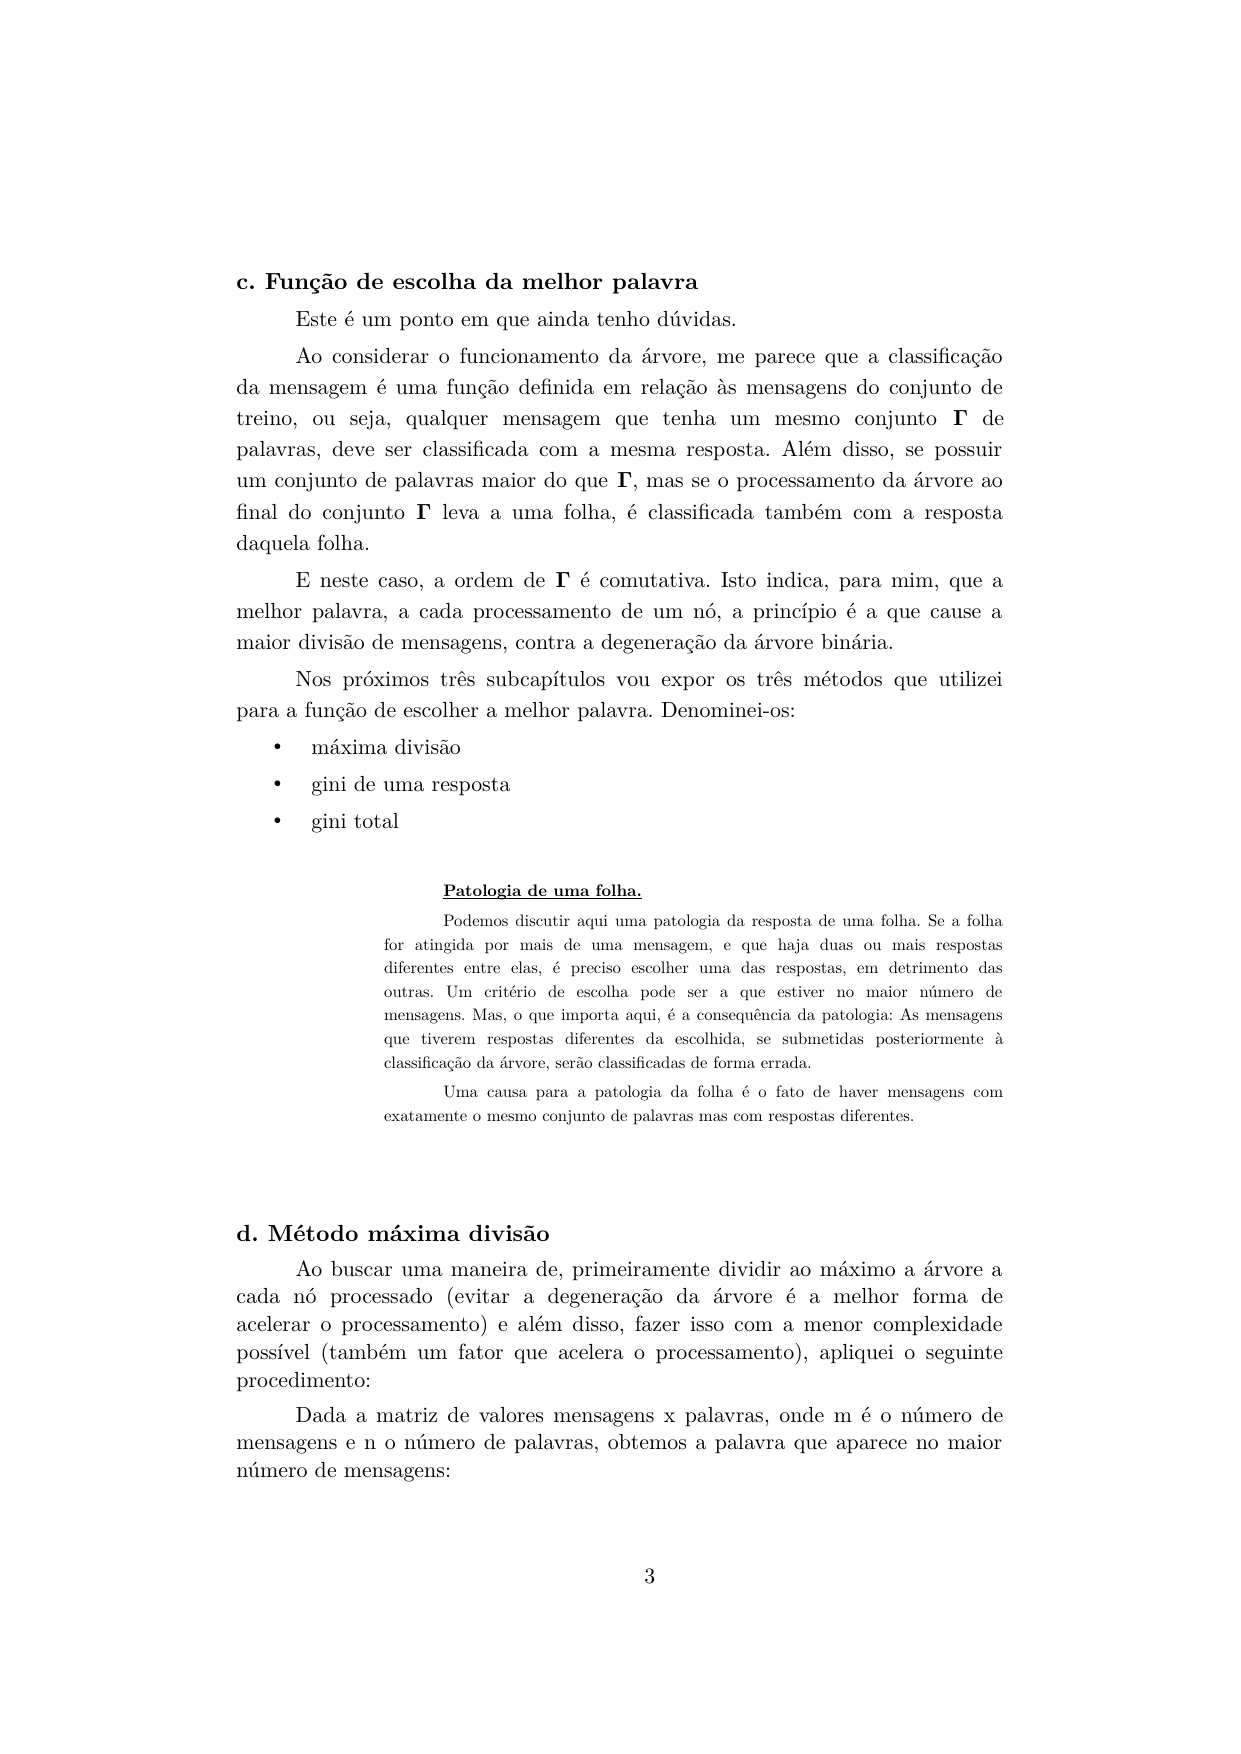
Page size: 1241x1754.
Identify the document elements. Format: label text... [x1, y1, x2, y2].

text Podemos discutir aqui uma patologia da resposta de uma folha. Se a folha for atingida por mais de uma mensagem, e que haja duas ou mais respostas diferentes entre elas, é preciso escolher uma das respostas, em detrimento das outras. Um critério de escolha pode ser a que estiver no maior número de mensagens. Mas, o que importa aqui, é a consequência da patologia: As mensagens que tiverem respostas diferentes da escolhida, se submetidas posteriormente à classificação da árvore, serão classificadas de forma errada. [384, 907, 1004, 1073]
text Ao considerar o funcionamento da árvore, me parece que a classificação da mensagem é uma função definida em relação às mensagens do conjunto de treino, ou seja, qualquer mensagem que tenha um mesmo conjunto Γ de palavras, deve ser classificada com a mesma resposta. Além disso, se possuir um conjunto de palavras maior do que Γ, mas se o processamento da árvore ao final do conjunto Γ leva a uma folha, é classificada também com a resposta daquela folha. [236, 339, 1004, 557]
subtitle Método máxima divisão [236, 1218, 1004, 1248]
text Uma causa para a patologia da folha é o fato de haver mensagens com exatamente o mesmo conjunto de palavras mas com respostas diferentes. [384, 1079, 1004, 1126]
text Dada a matriz de valores mensagens x palavras, onde m é o número de mensagens e n o número de palavras, obtemos a palavra que aparece no maior número de mensagens: [236, 1400, 1004, 1484]
subtitle Função de escolha da melhor palavra [236, 266, 1004, 296]
text Este é um ponto em que ainda tenho dúvidas. [236, 302, 1004, 333]
list gini de uma resposta [274, 767, 1004, 798]
text Patologia de uma folha. [384, 878, 1004, 902]
text Ao buscar uma maneira de, primeiramente dividir ao máximo a árvore a cada nó processado (evitar a degeneração da árvore é a melhor forma de acelerar o processamento) e além disso, fazer isso com a menor complexidade possível (também um fator que acelera o processamento), apliquei o seguinte procedimento: [236, 1254, 1004, 1394]
text E neste caso, a ordem de Γ é comutativa. Isto indica, para mim, que a melhor palavra, a cada processamento de um nó, a princípio é a que cause a maior divisão de mensagens, contra a degeneração da árvore binária. [236, 562, 1004, 656]
list gini total [274, 804, 1004, 835]
text Nos próximos três subcapítulos vou expor os três métodos que utilizei para a função de escolher a melhor palavra. Denominei-os: [236, 662, 1004, 724]
list máxima divisão [274, 730, 1004, 761]
